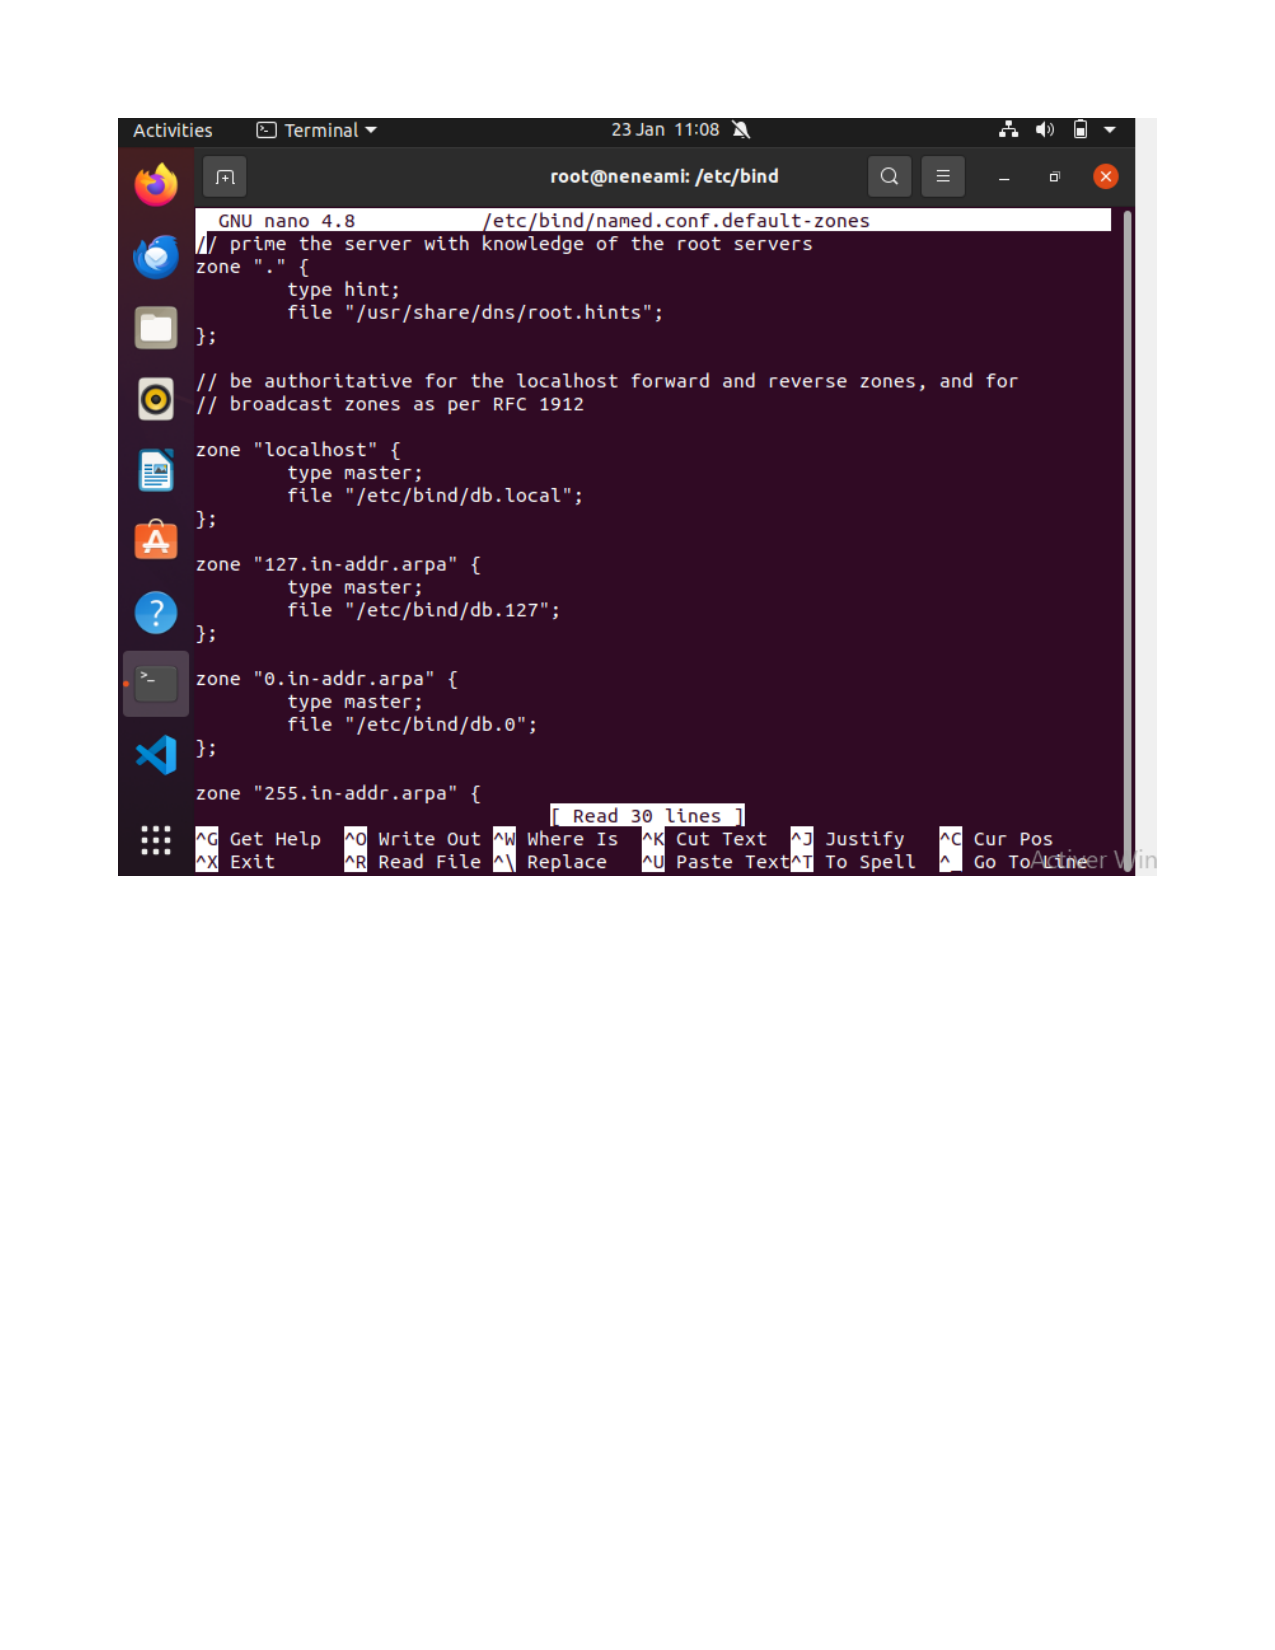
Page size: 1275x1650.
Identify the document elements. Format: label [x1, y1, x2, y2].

picture [118, 118, 1157, 876]
